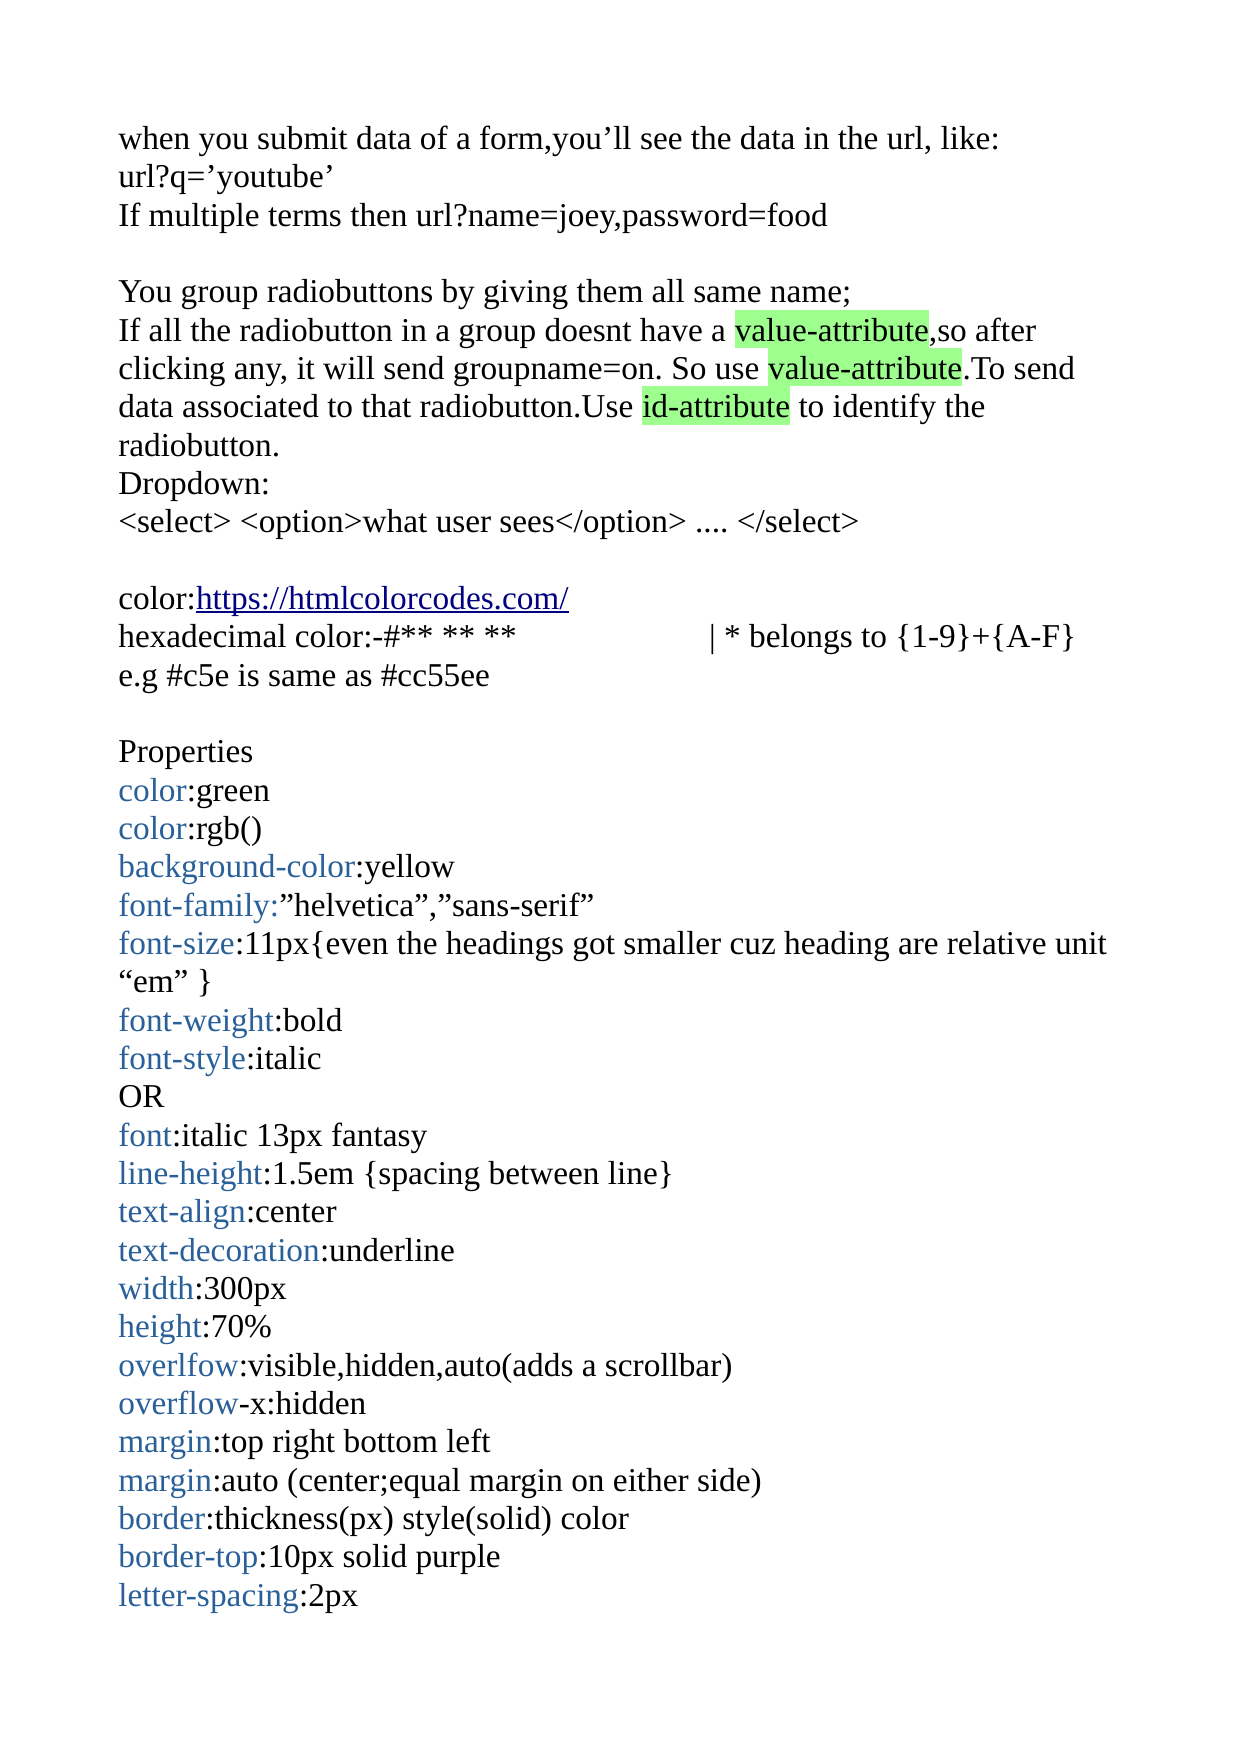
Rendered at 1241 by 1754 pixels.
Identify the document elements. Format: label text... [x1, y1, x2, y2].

text border:thickness(px) style(solid) color [118, 1498, 1122, 1536]
text font-size:11px{even the headings got smaller cuz heading are relative unit “em” } [118, 923, 1122, 1000]
text margin:auto (center;equal margin on either side) [118, 1460, 1122, 1498]
text font:italic 13px fantasy [118, 1115, 1122, 1153]
text line-height:1.5em {spacing between line} [118, 1153, 1122, 1191]
text <select> <option>what user sees</option> .... </select> [118, 501, 1122, 540]
text If all the radiobutton in a group doesnt have a value-attribute,so after clicking any, it will send groupname=on. So use value-attribute.To send data associated to that radiobutton.Use id-attribute to identify the radiobutton. [118, 310, 1122, 463]
text Dropdown: [118, 463, 1122, 501]
text margin:top right bottom left [118, 1421, 1122, 1460]
text color:rgb() [118, 808, 1122, 846]
text Properties [118, 731, 1122, 770]
text You group radiobuttons by giving them all same name; [118, 271, 1122, 310]
text font-style:italic [118, 1038, 1122, 1076]
text border-top:10px solid purple [118, 1536, 1122, 1575]
text when you submit data of a form,you’ll see the data in the url, like: [118, 118, 1122, 156]
text overlfow:visible,hidden,auto(adds a scrollbar) [118, 1345, 1122, 1383]
text overflow-x:hidden [118, 1383, 1122, 1421]
text font-family:”helvetica”,”sans-serif” [118, 885, 1122, 923]
text url?q=’youtube’ [118, 156, 1122, 195]
text text-align:center [118, 1191, 1122, 1230]
text If multiple terms then url?name=joey,password=food [118, 195, 1122, 233]
text hexadecimal color:-#** ** ** | * belongs to {1-9}+{A-F} [118, 616, 1122, 655]
text e.g #c5e is same as #cc55ee [118, 655, 1122, 693]
text font-weight:bold [118, 1000, 1122, 1038]
text width:300px [118, 1268, 1122, 1306]
text height:70% [118, 1306, 1122, 1345]
text color:green [118, 770, 1122, 808]
text color:https://htmlcolorcodes.com/ [118, 578, 1122, 616]
text background-color:yellow [118, 846, 1122, 885]
text text-decoration:underline [118, 1230, 1122, 1268]
text letter-spacing:2px [118, 1575, 1122, 1613]
text OR [118, 1076, 1122, 1115]
